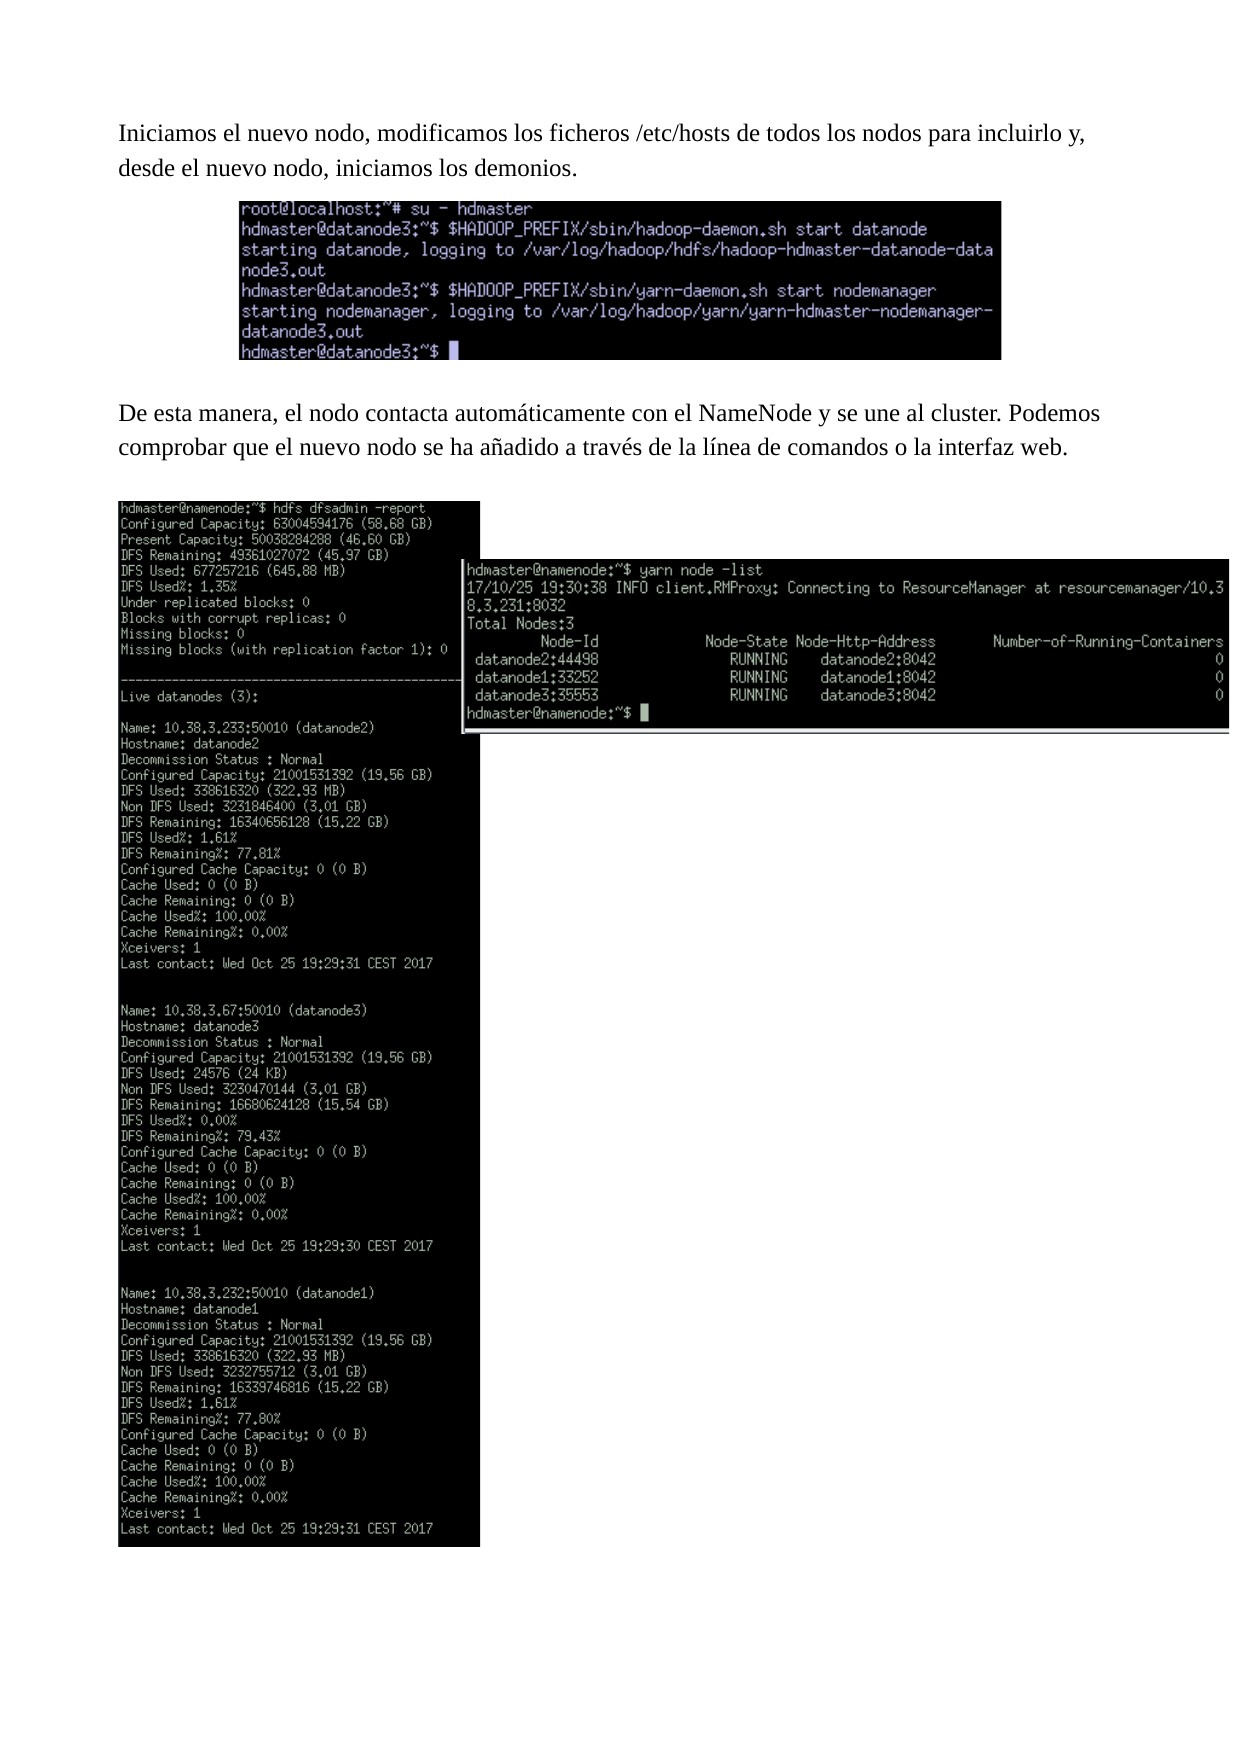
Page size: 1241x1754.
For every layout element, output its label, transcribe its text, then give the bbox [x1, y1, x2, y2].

picture [238, 201, 1002, 360]
picture [118, 501, 1230, 1547]
text De esta manera, el nodo contacta automáticamente con el NameNode y se une al cluster. Podemos comprobar que el nuevo nodo se ha añadido a través de la línea de comandos o la interfaz web. [118, 398, 1122, 461]
text Iniciamos el nuevo nodo, modificamos los ficheros /etc/hosts de todos los nodos para incluirlo y, desde el nuevo nodo, iniciamos los demonios. [118, 118, 1122, 181]
